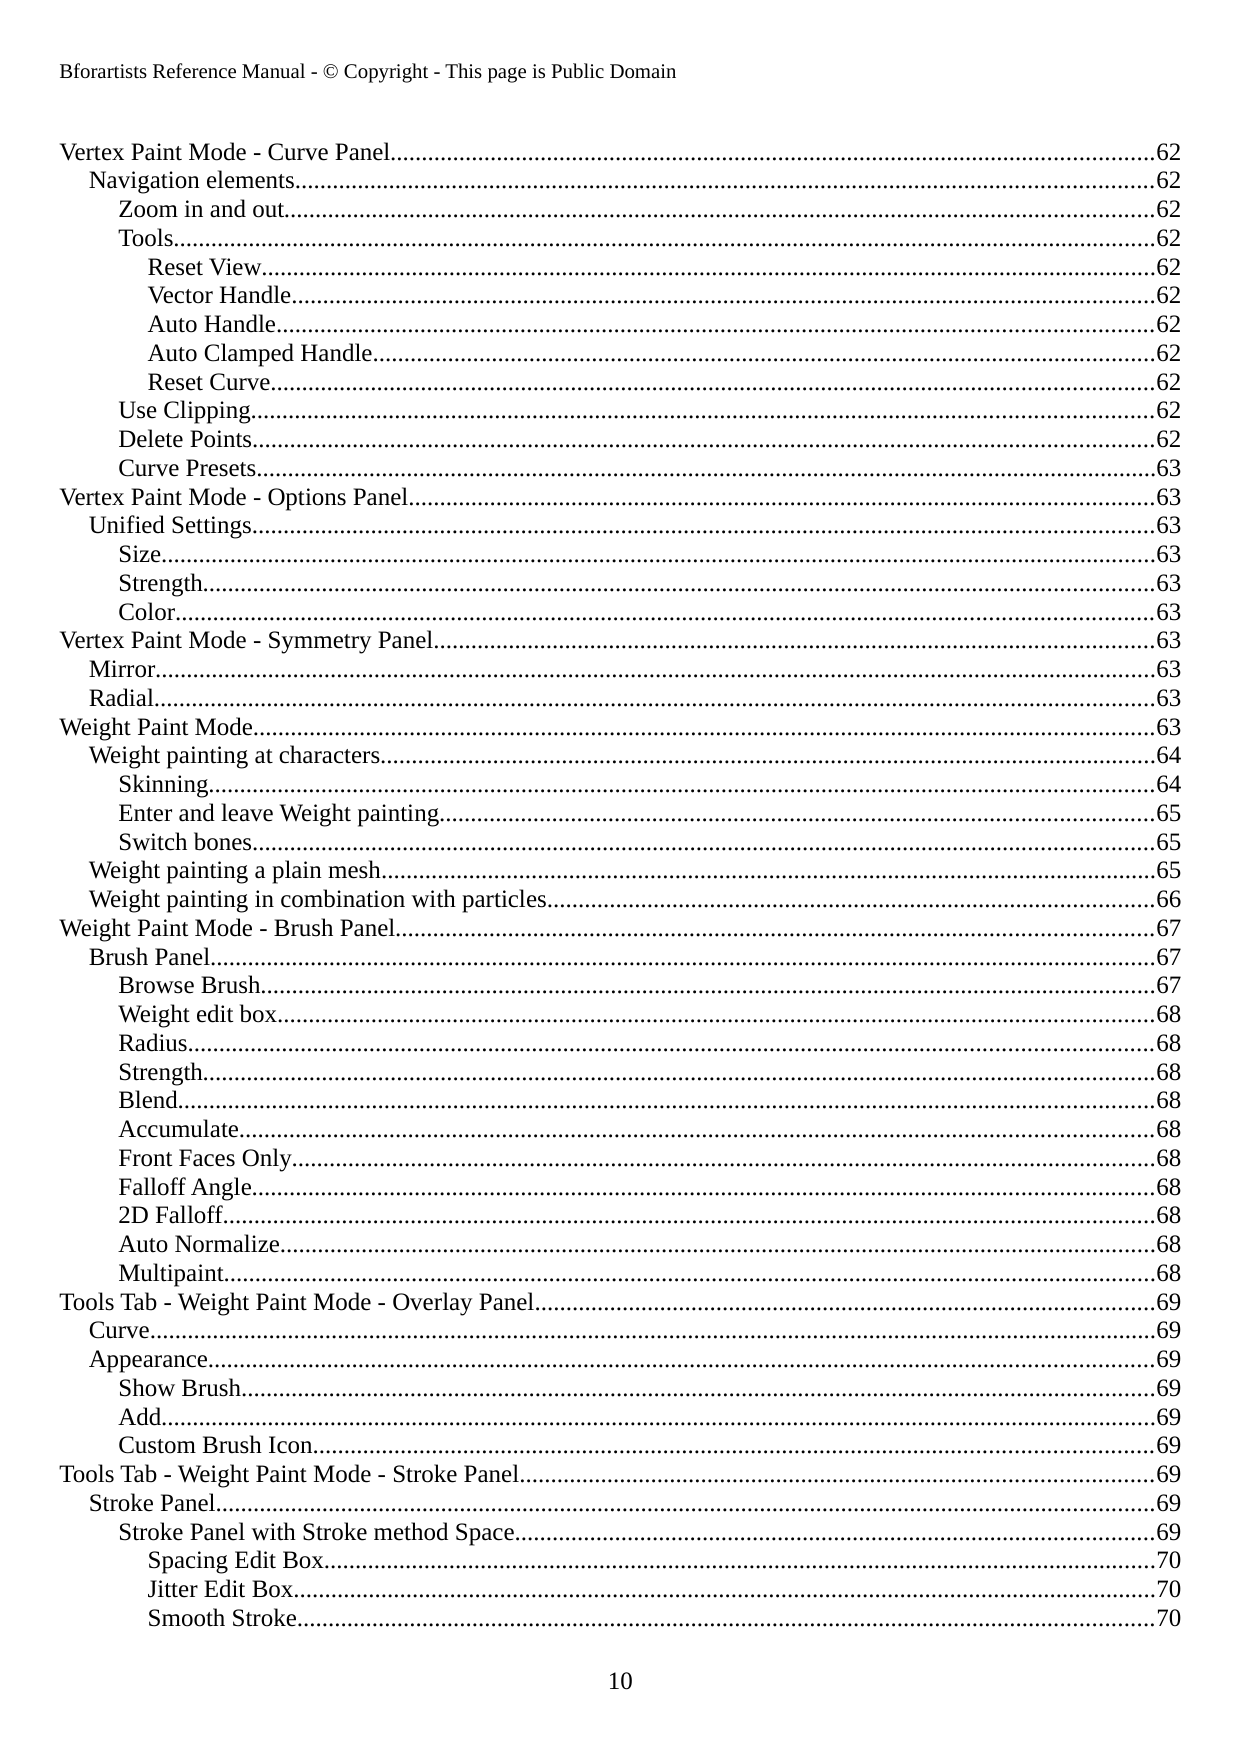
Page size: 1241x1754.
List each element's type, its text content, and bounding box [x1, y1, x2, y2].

text Auto Normalize 68 [118, 1229, 1181, 1258]
text Vertex Paint Mode - Symmetry Panel 63 [59, 625, 1181, 654]
text Reset View 62 [147, 252, 1181, 280]
text Appearance 69 [88, 1344, 1181, 1373]
text Weight painting at characters 64 [88, 740, 1181, 769]
text Spacing Edit Box 70 [147, 1545, 1181, 1574]
text Custom Brush Icon 69 [118, 1430, 1181, 1459]
text Browse Brush 67 [118, 970, 1181, 999]
text Size 63 [118, 539, 1181, 568]
text Reset Curve 62 [147, 367, 1181, 395]
text Enter and leave Weight painting 65 [118, 798, 1181, 827]
text Tools Tab - Weight Paint Mode - Stroke Panel 69 [59, 1459, 1181, 1488]
text Brush Panel 67 [88, 942, 1181, 970]
text Color 63 [118, 597, 1181, 625]
text Weight edit box 68 [118, 999, 1181, 1028]
text Stroke Panel with Stroke method Space 69 [118, 1517, 1181, 1545]
text Show Brush 69 [118, 1373, 1181, 1402]
text Unified Settings 63 [88, 510, 1181, 539]
text Radius 68 [118, 1028, 1181, 1057]
text 2D Falloff 68 [118, 1200, 1181, 1229]
text Weight painting in combination with particles 66 [88, 884, 1181, 913]
text Radial 63 [88, 683, 1181, 712]
text Weight Paint Mode - Brush Panel 67 [59, 913, 1181, 942]
text Curve Presets 63 [118, 453, 1181, 482]
text Add 69 [118, 1402, 1181, 1430]
text Stroke Panel 69 [88, 1488, 1181, 1517]
text Smooth Stroke 70 [147, 1603, 1181, 1632]
text Weight Paint Mode 63 [59, 712, 1181, 740]
text Vector Handle 62 [147, 280, 1181, 309]
text Zoom in and out 62 [118, 194, 1181, 223]
text Navigation elements 62 [88, 165, 1181, 194]
text Strength 63 [118, 568, 1181, 597]
text Use Clipping 62 [118, 395, 1181, 424]
text Multipaint 68 [118, 1258, 1181, 1287]
text Curve 69 [88, 1315, 1181, 1344]
text Blend 68 [118, 1085, 1181, 1114]
text Auto Handle 62 [147, 309, 1181, 338]
text Strength 68 [118, 1057, 1181, 1085]
text Mirror 63 [88, 654, 1181, 683]
text Tools Tab - Weight Paint Mode - Overlay Panel 69 [59, 1287, 1181, 1315]
text Vertex Paint Mode - Options Panel 63 [59, 482, 1181, 510]
text Switch bones 65 [118, 827, 1181, 855]
text Skinning 64 [118, 769, 1181, 798]
text Falloff Angle 68 [118, 1172, 1181, 1200]
text Accumulate 68 [118, 1114, 1181, 1143]
text Front Faces Only 68 [118, 1143, 1181, 1172]
text Tools 62 [118, 223, 1181, 252]
text Vertex Paint Mode - Curve Panel 62 [59, 137, 1181, 165]
text Weight painting a plain mesh 65 [88, 855, 1181, 884]
text Jitter Edit Box 70 [147, 1574, 1181, 1603]
text Auto Clamped Handle 62 [147, 338, 1181, 367]
text Delete Points 62 [118, 424, 1181, 453]
